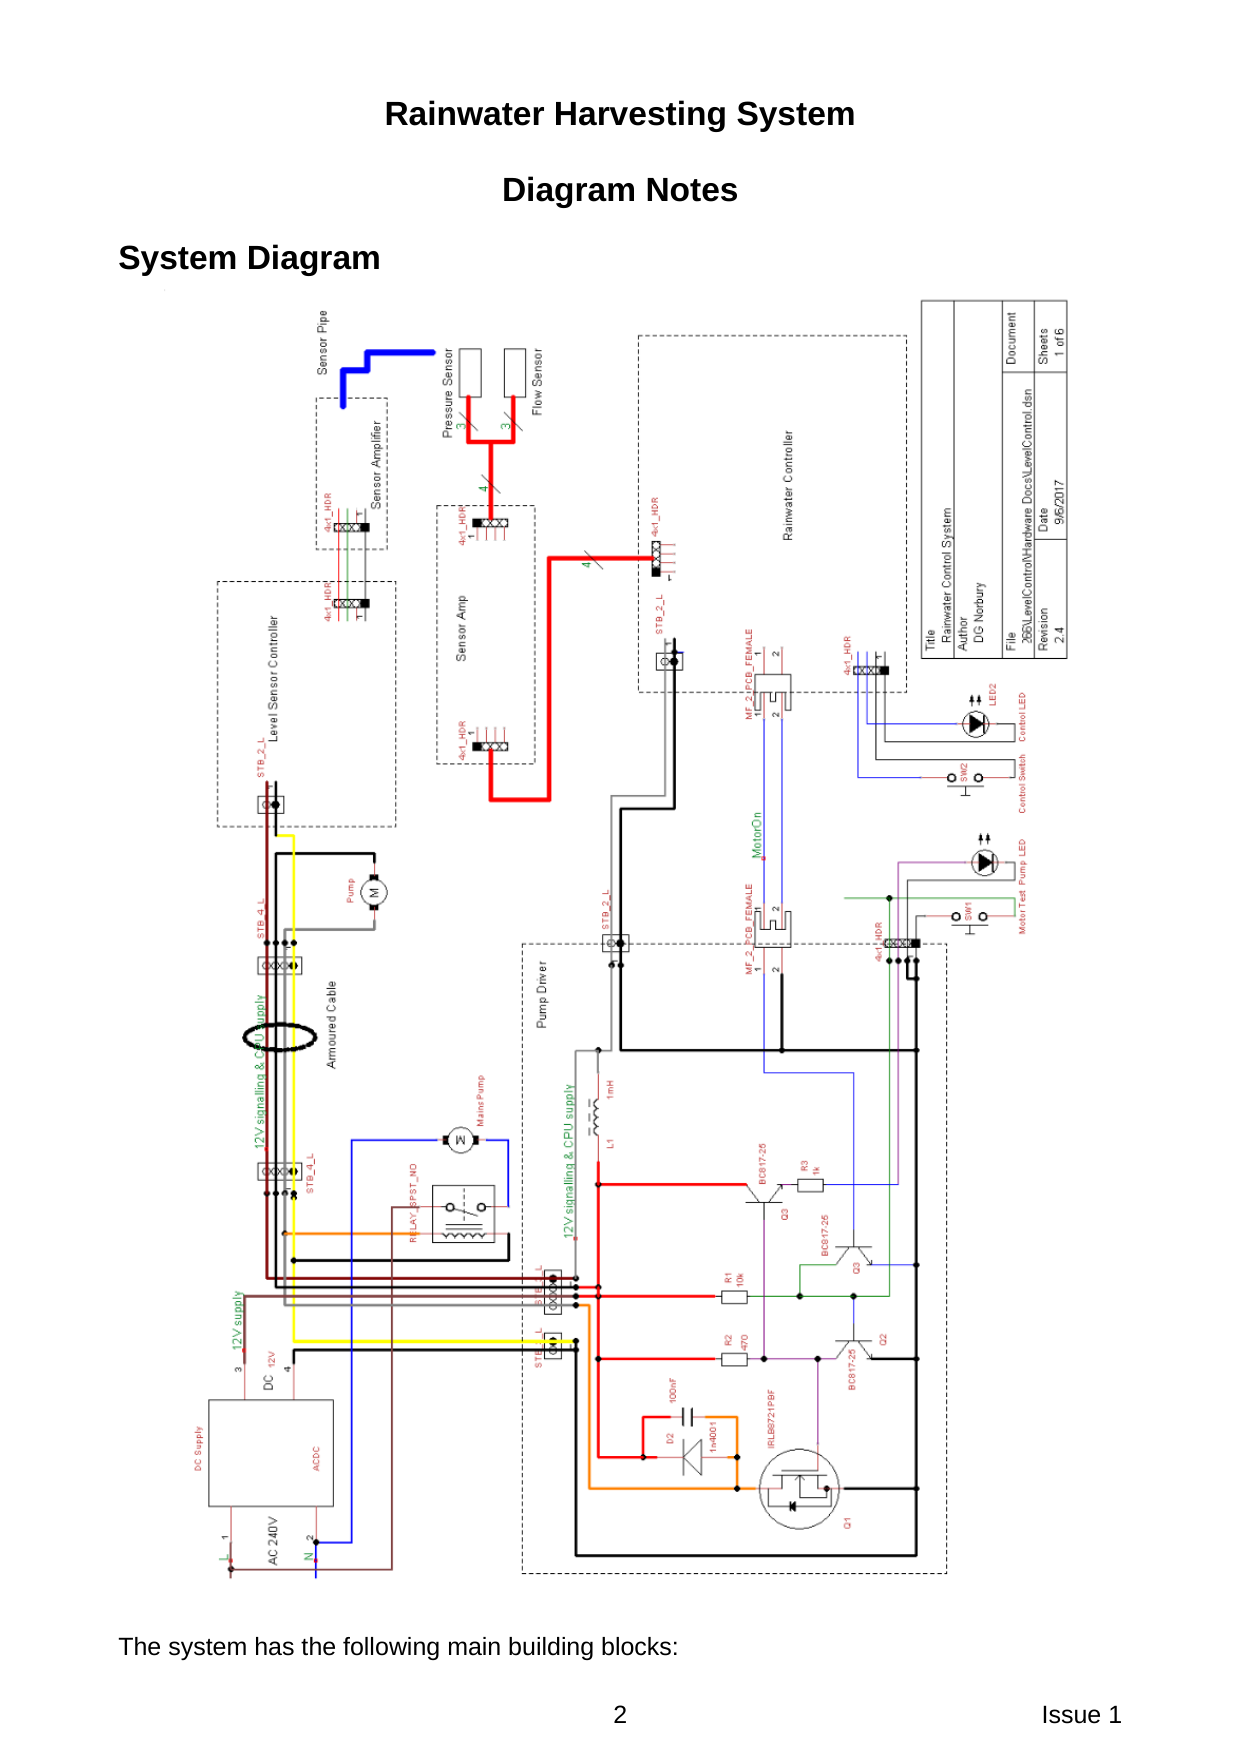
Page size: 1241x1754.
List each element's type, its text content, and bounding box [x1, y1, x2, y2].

text The system has the following main building blocks: [118, 1632, 1122, 1661]
subtitle System Diagram [118, 238, 1122, 277]
picture [165, 291, 1077, 1591]
